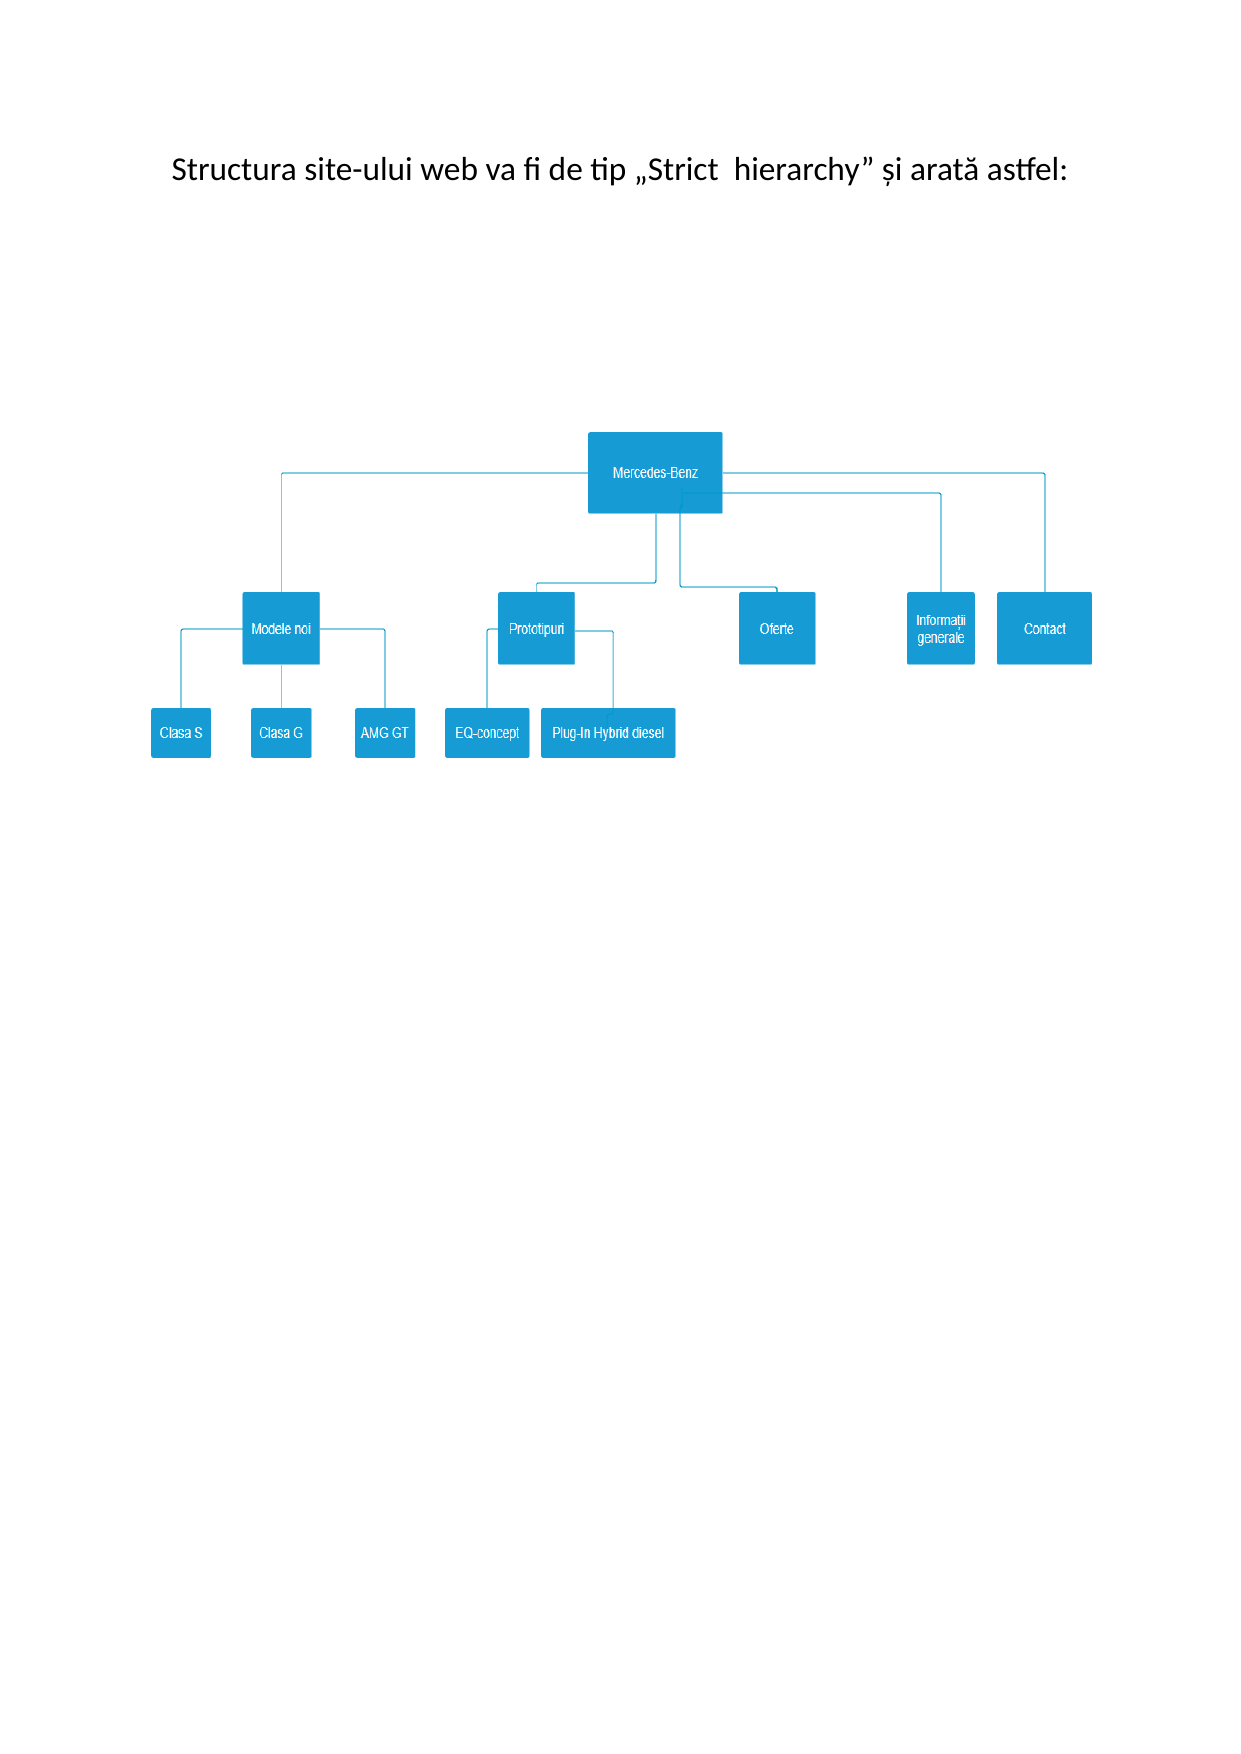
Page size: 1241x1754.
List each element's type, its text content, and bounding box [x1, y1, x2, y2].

text Structura site-ului web va fi de tip „Strict hierarchy” și arată astfel: [148, 148, 1093, 188]
